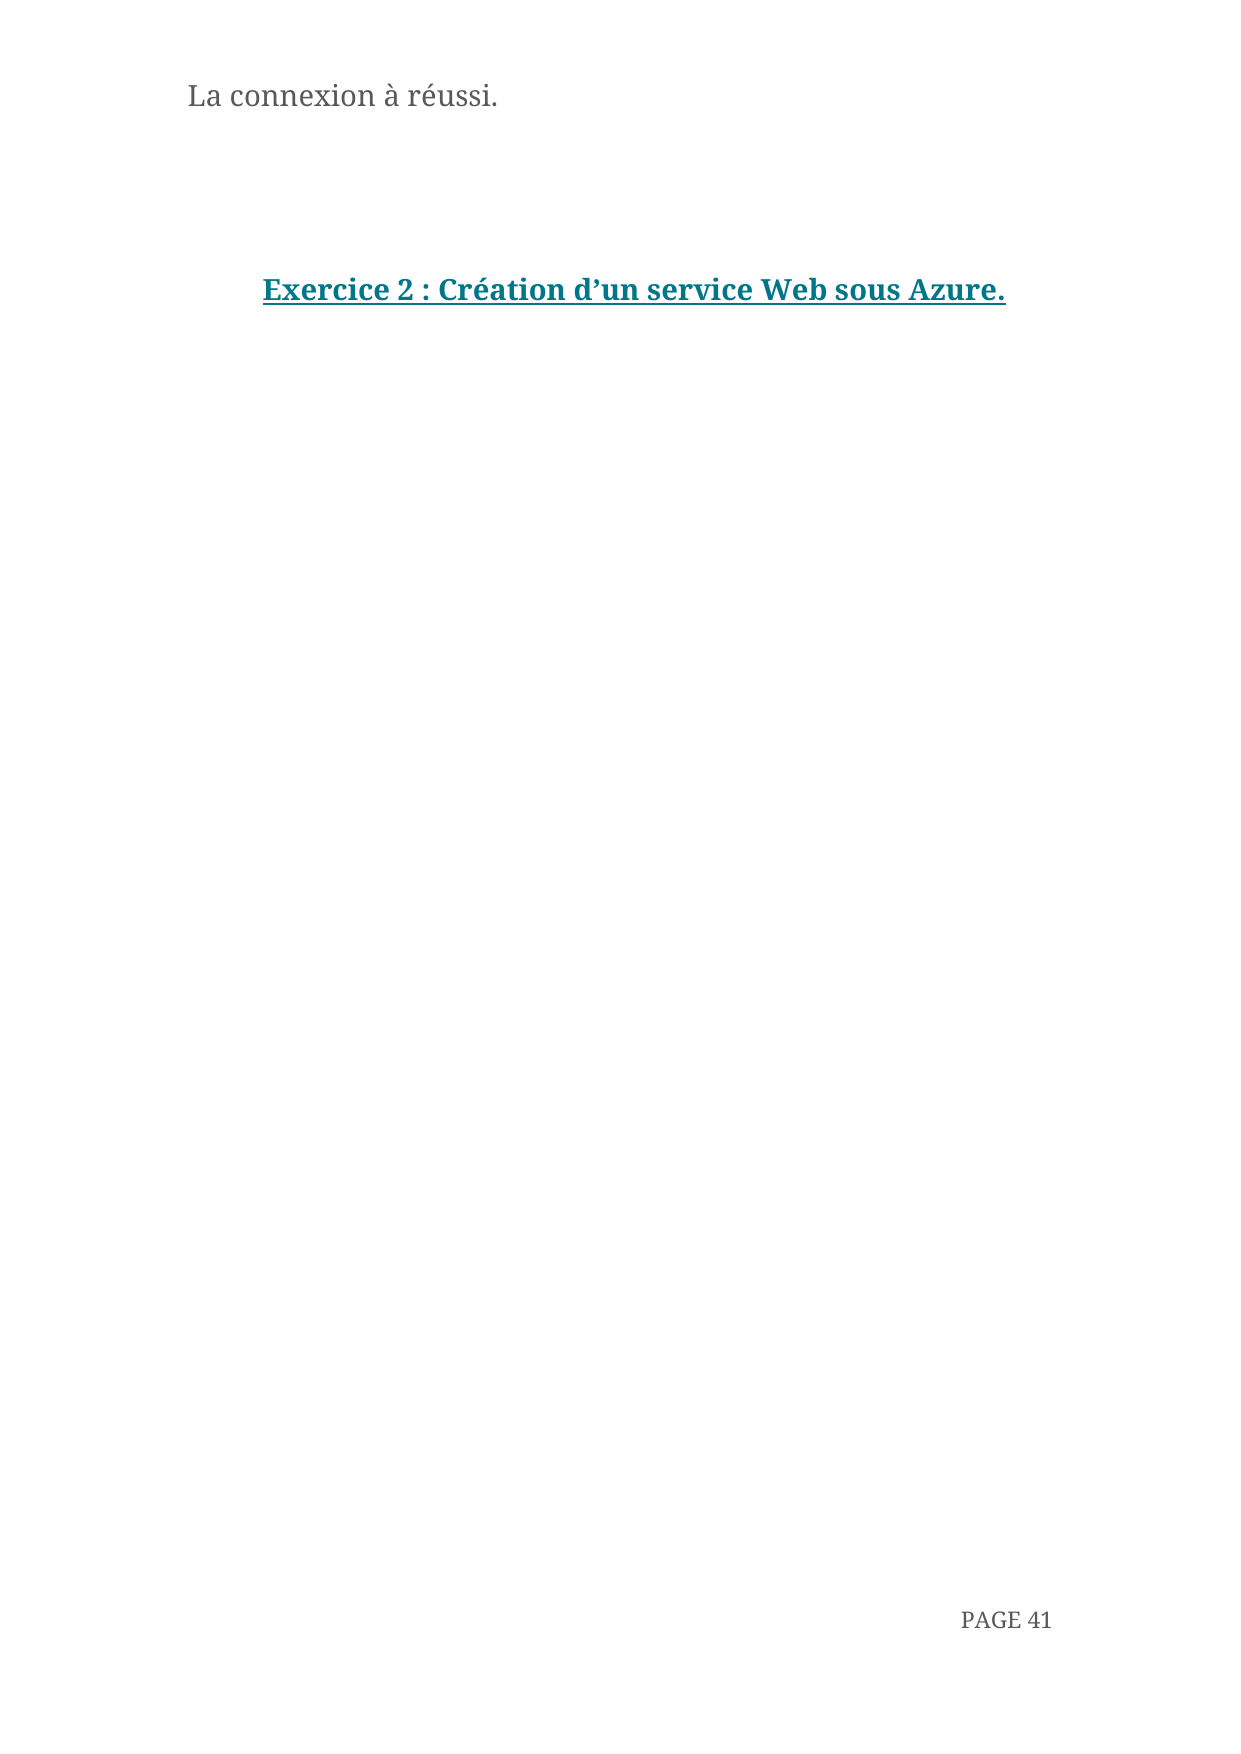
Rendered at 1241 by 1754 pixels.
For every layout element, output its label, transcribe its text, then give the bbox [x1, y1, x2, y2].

text La connexion à réussi. [187, 75, 1053, 115]
subtitle Exercice 2 : Création d’un service Web sous Azure. [187, 270, 1053, 309]
